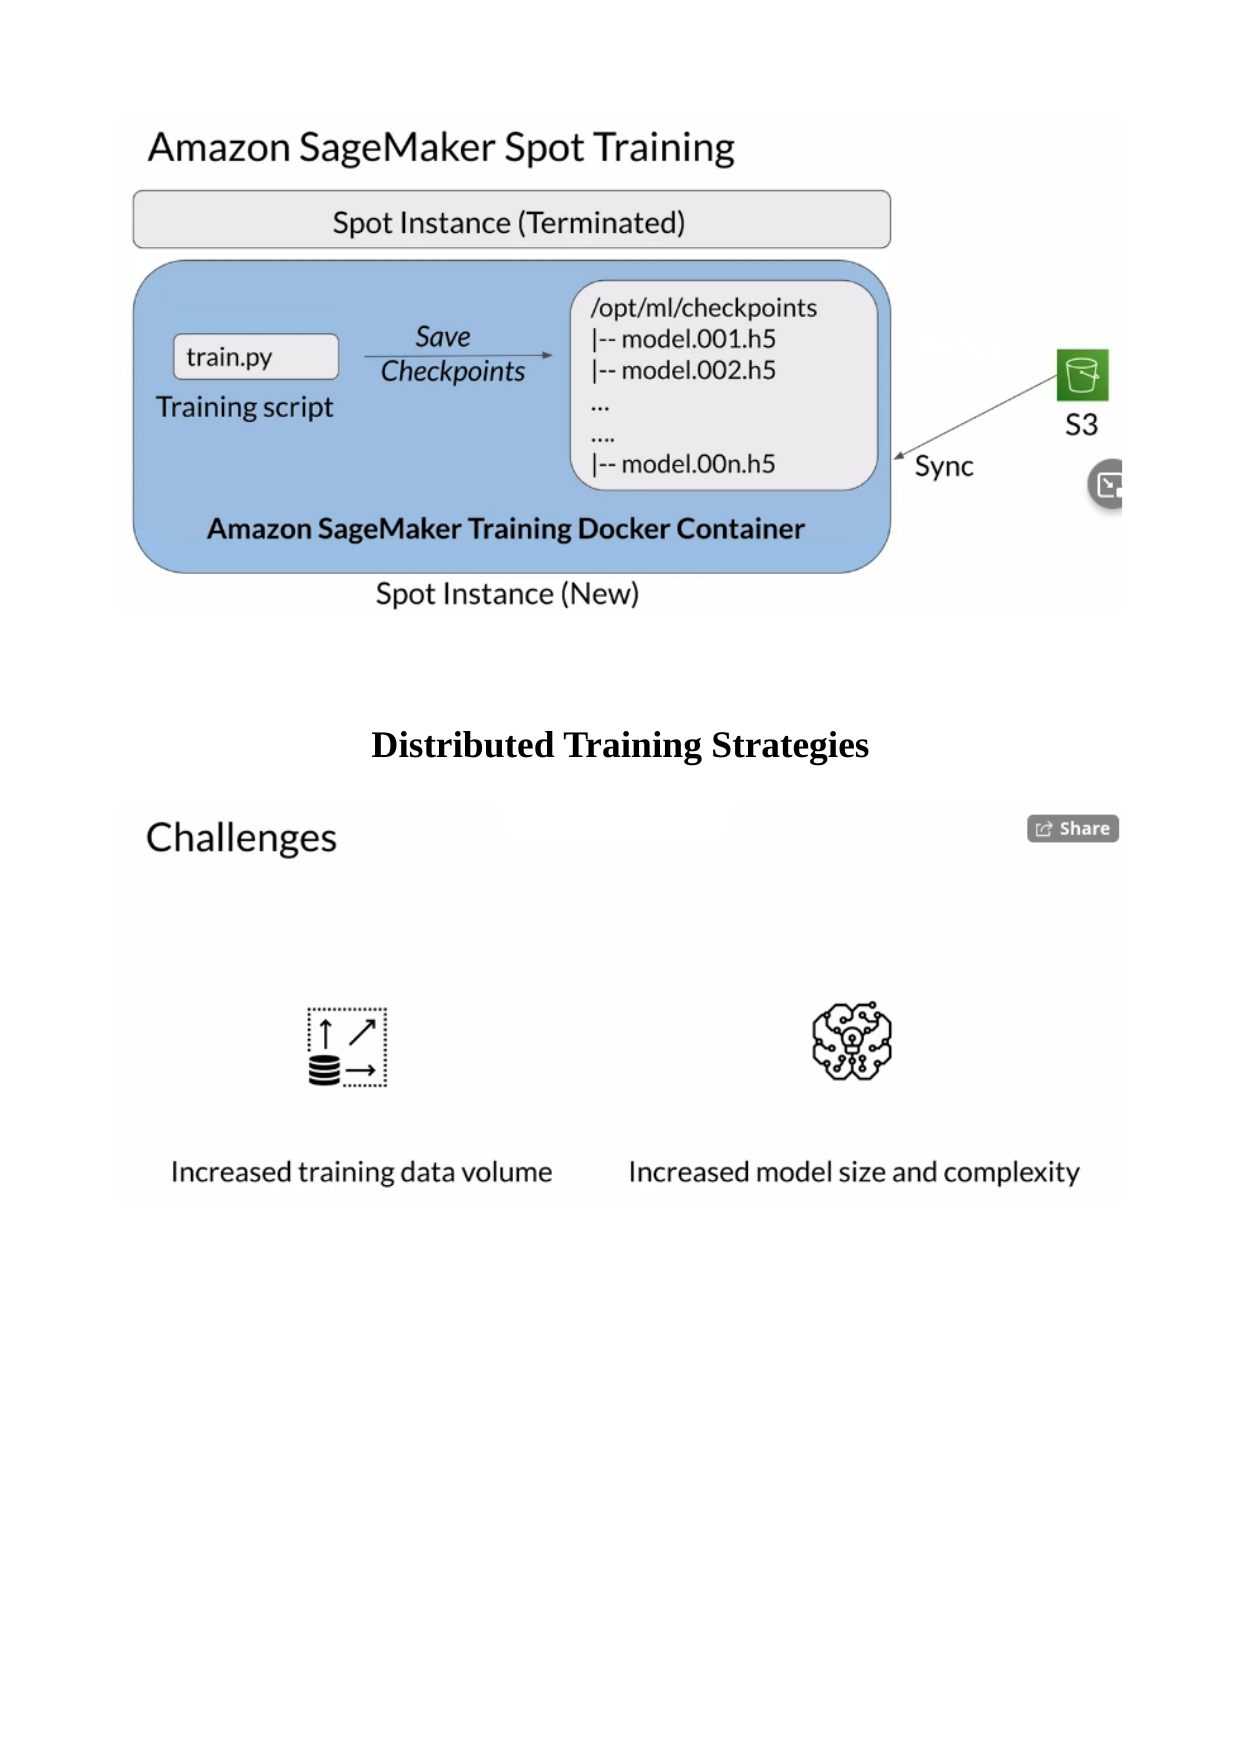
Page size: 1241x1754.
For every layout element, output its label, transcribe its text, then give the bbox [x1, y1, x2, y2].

picture [118, 806, 1123, 1204]
picture [118, 118, 1123, 612]
subtitle Distributed Training Strategies [118, 722, 1122, 766]
